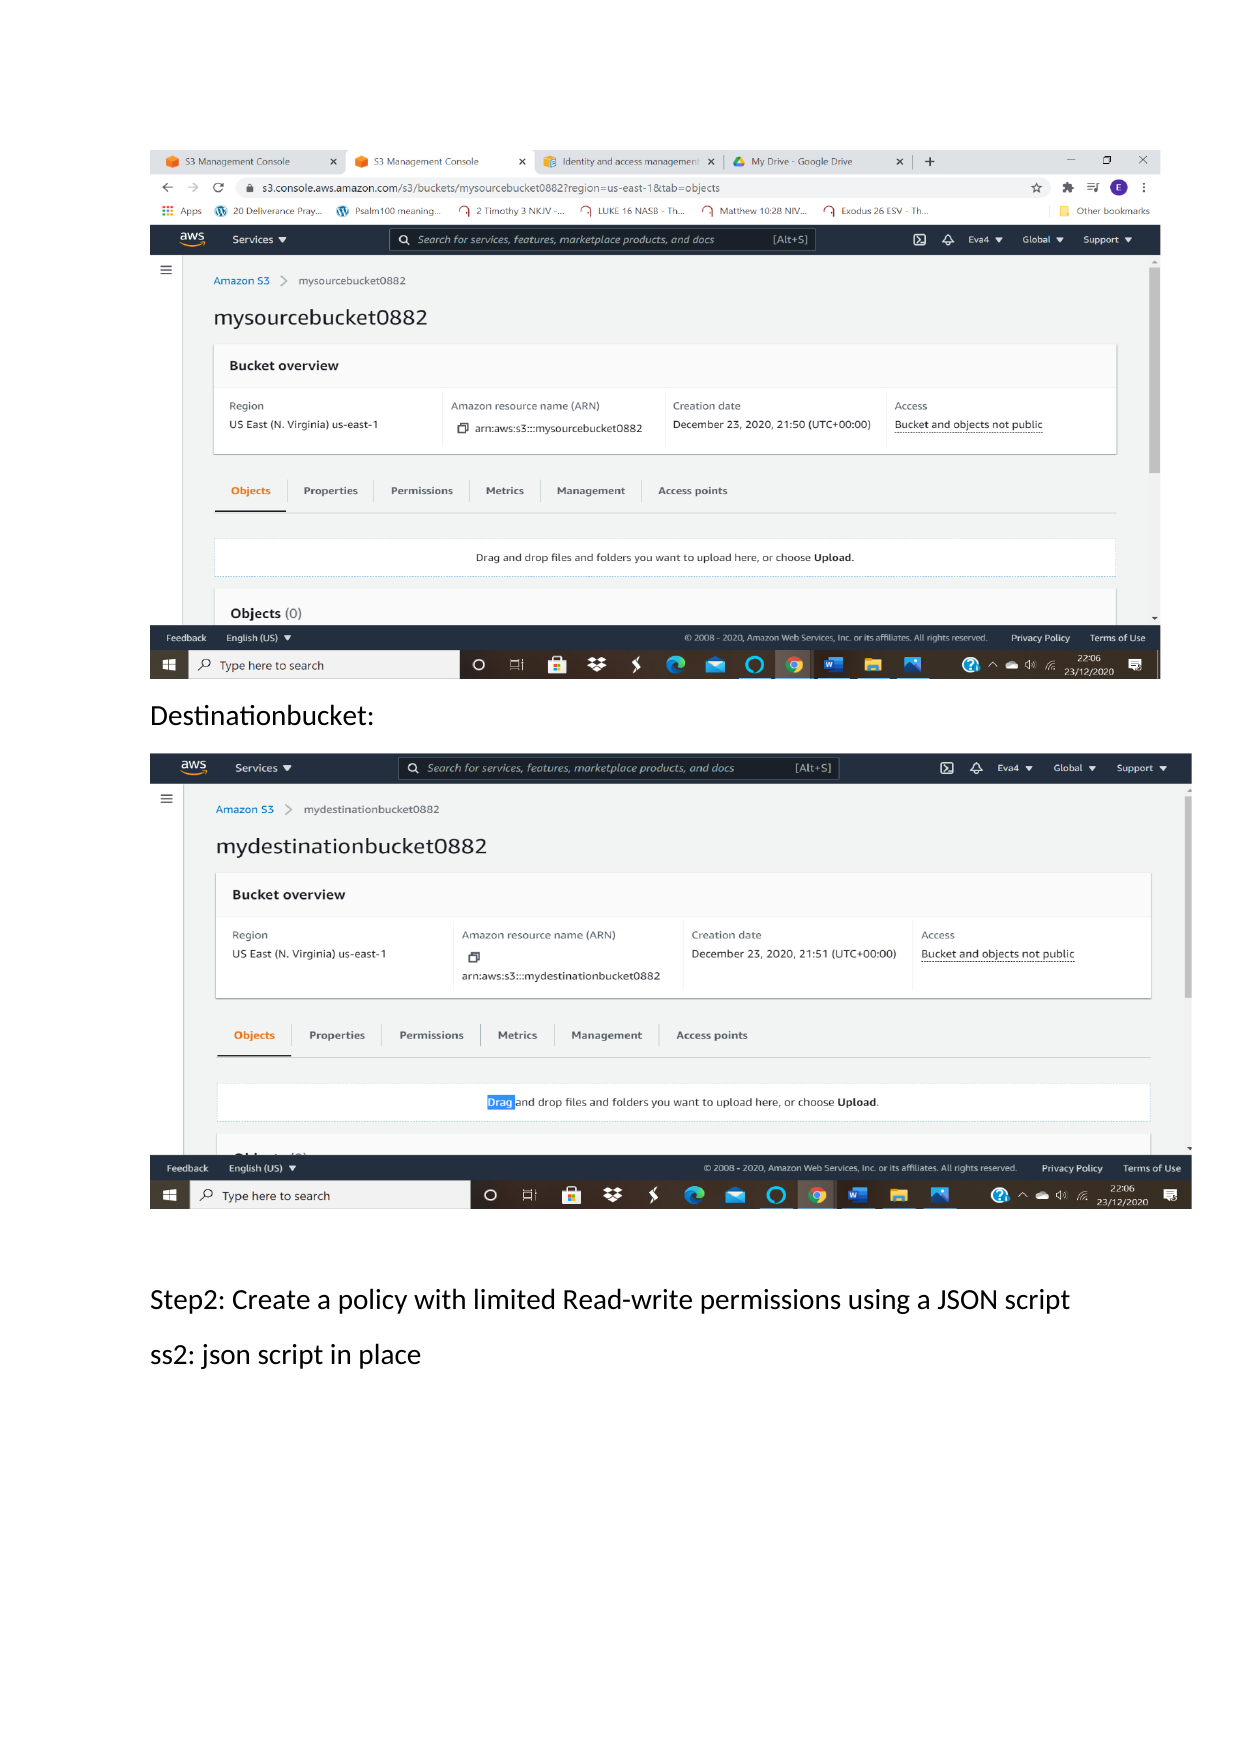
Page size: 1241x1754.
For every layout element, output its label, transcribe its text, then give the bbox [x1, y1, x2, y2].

text ss2: json script in place [150, 1336, 1090, 1371]
text Destinationbucket: [150, 697, 1090, 733]
text Step2: Create a policy with limited Read-write permissions using a JSON script [150, 1281, 1090, 1317]
